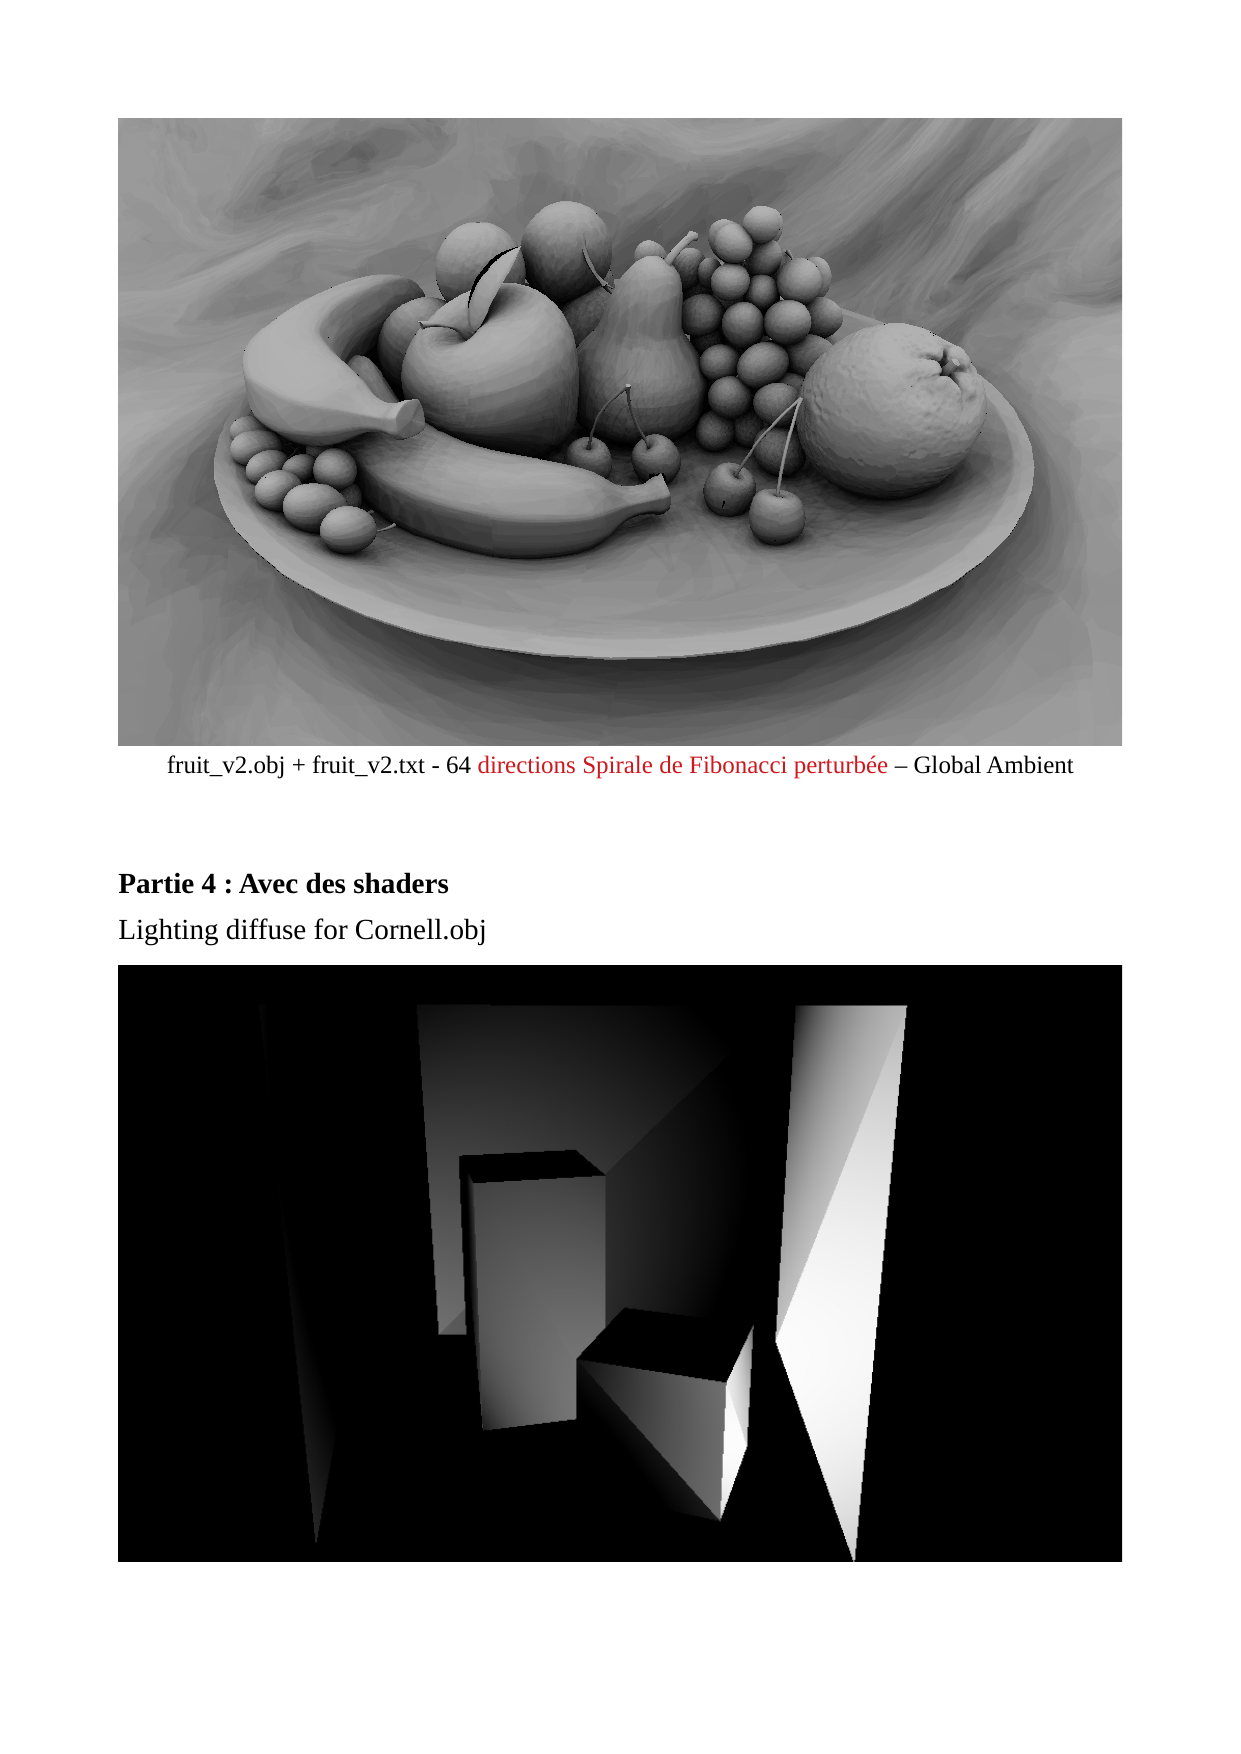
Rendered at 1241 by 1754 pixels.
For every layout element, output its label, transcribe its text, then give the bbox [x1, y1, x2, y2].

picture [118, 118, 1123, 746]
text fruit_v2.obj + fruit_v2.txt - 64 directions Spirale de Fibonacci perturbée – Global Ambient [118, 746, 1122, 778]
subtitle Partie 4 : Avec des shaders [118, 866, 1122, 899]
text Lighting diffuse for Cornell.obj [118, 912, 1122, 945]
picture [118, 965, 1123, 1562]
